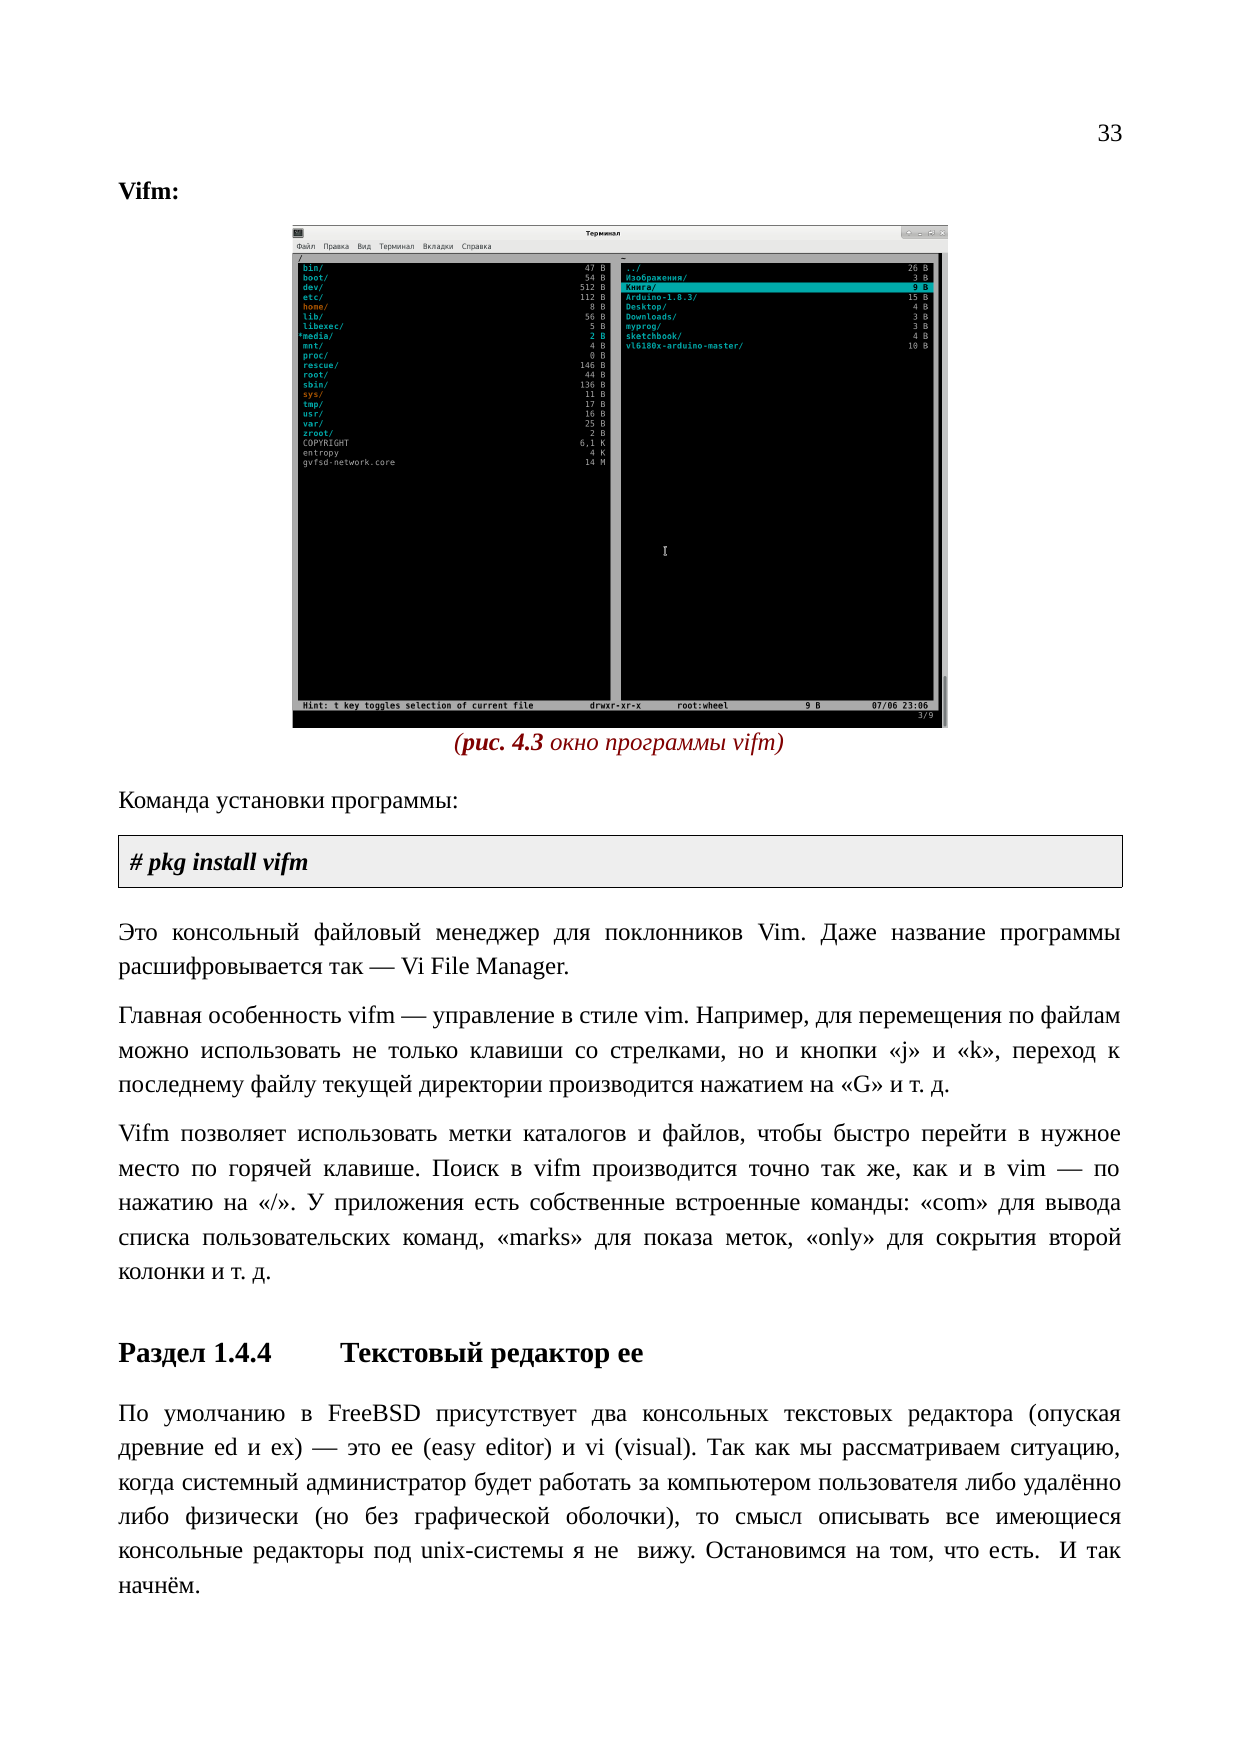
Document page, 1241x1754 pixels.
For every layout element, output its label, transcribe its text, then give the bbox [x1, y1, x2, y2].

subtitle Текстовый редактор ee [118, 1335, 1122, 1368]
text Команда установки программы: [118, 786, 1122, 814]
text По умолчанию в FreeBSD присутствует два консольных текстовых редактора (опуская древние ed и ex) — это ee (easy editor) и vi (visual). Так как мы рассматриваем ситуацию, когда системный администратор будет работать за компьютером пользователя либо удалённо либо физически (но без графической оболочки), то смысл описывать все имеющиеся консольные редакторы под unix-системы я не вижу. Остановимся на том, что есть. И так начнём. [118, 1398, 1122, 1599]
text Это консольный файловый менеджер для поклонников Vim. Даже название программы расшифровывается так — Vi File Manager. [118, 917, 1122, 980]
text Vifm: [118, 176, 1122, 205]
picture [292, 225, 948, 728]
text (рис. 4.3 окно программы vifm) [118, 225, 1122, 756]
text Vifm позволяет использовать метки каталогов и файлов, чтобы быстро перейти в нужное место по горячей клавише. Поиск в vifm производится точно так же, как и в vim — по нажатию на «/». У приложения есть собственные встроенные команды: «com» для вывода списка пользовательских команд, «marks» для показа меток, «only» для сокрытия второй колонки и т. д. [118, 1118, 1122, 1285]
text Главная особенность vifm — управление в стиле vim. Например, для перемещения по файлам можно использовать не только клавиши со стрелками, но и кнопки «j» и «k», переход к последнему файлу текущей директории производится нажатием на «G» и т. д. [118, 1000, 1122, 1098]
text # pkg install vifm [119, 836, 1122, 887]
